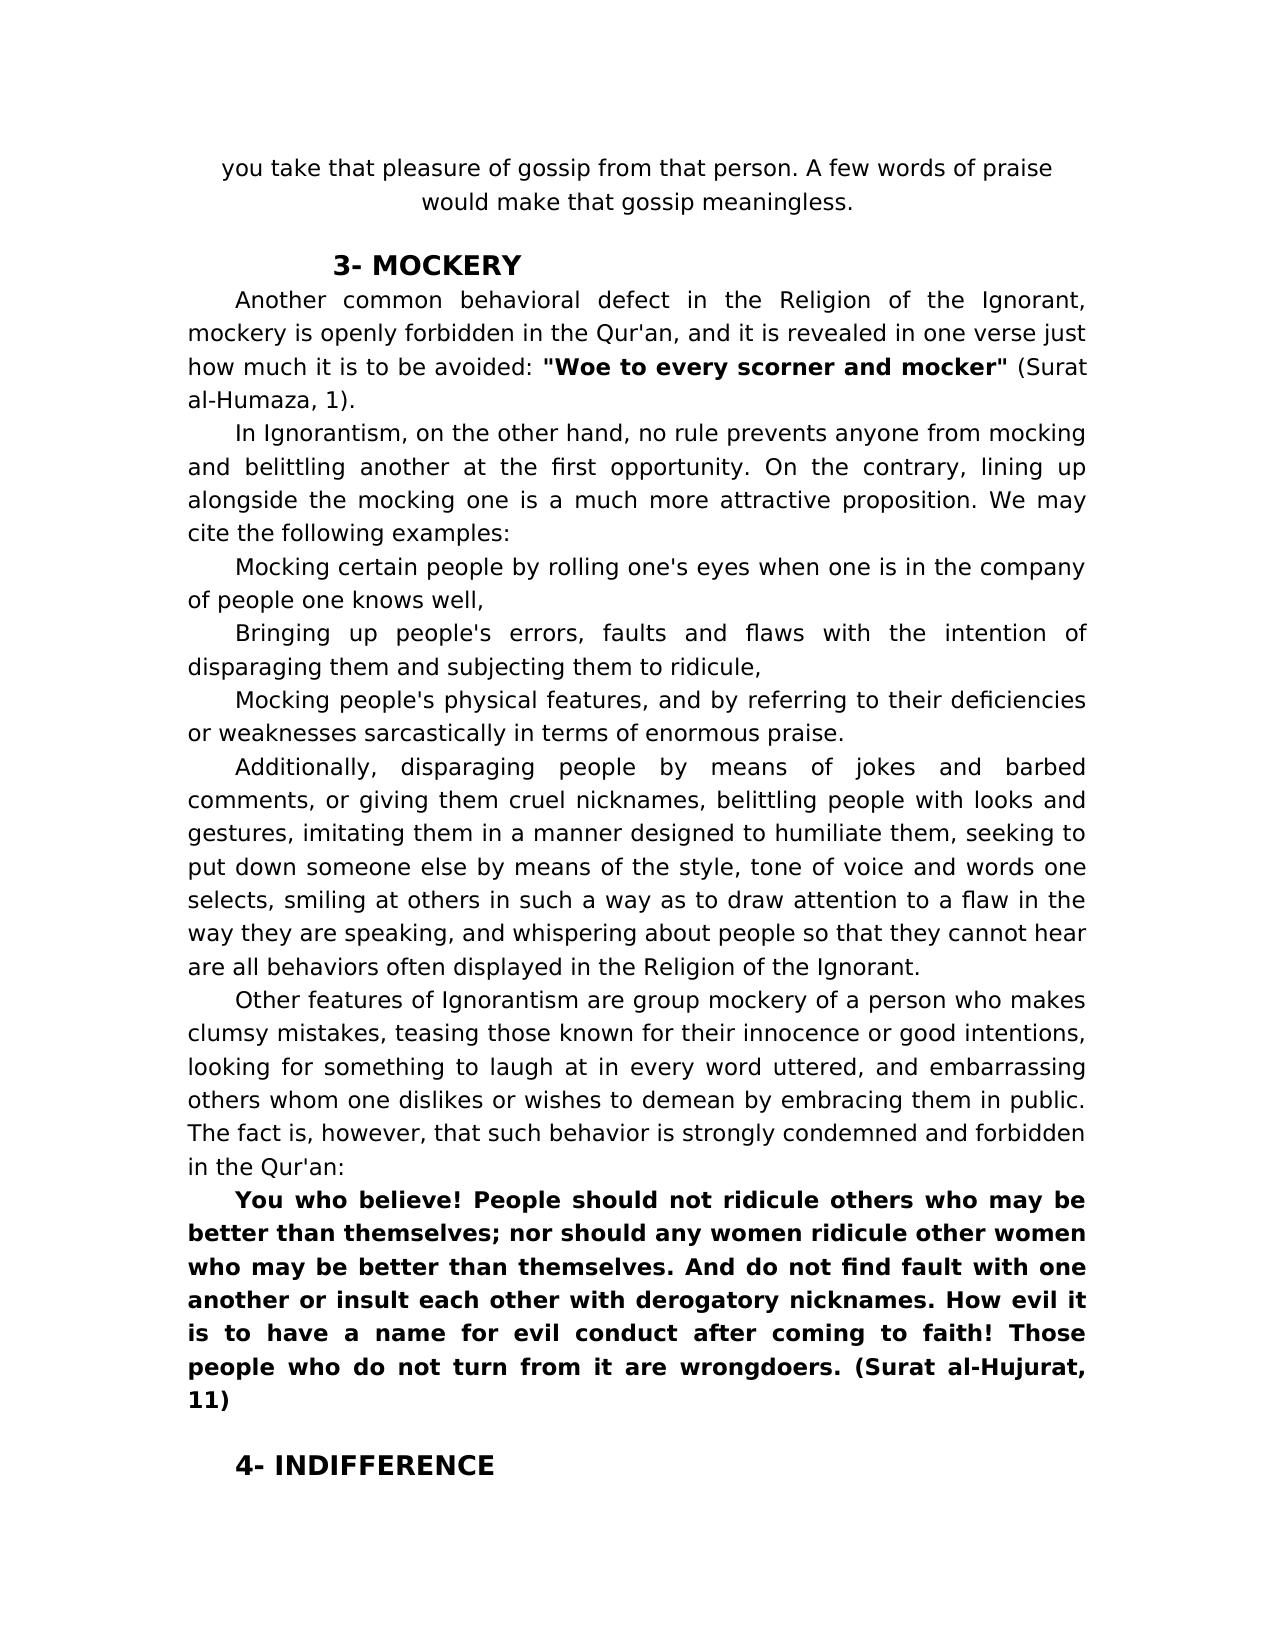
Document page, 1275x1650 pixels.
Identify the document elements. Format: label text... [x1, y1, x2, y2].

text Bringing up people's errors, faults and flaws with the intention of disparaging them and subjecting them to ridicule, [187, 615, 1087, 682]
text Mocking certain people by rolling one's eyes when one is in the company of people one knows well, [187, 548, 1087, 615]
text You who believe! People should not ridicule others who may be better than themselves; nor should any women ridicule other women who may be better than themselves. And do not find fault with one another or insult each other with derogatory nicknames. How evil it is to have a name for evil conduct after coming to faith! Those people who do not turn from it are wrongdoers. (Surat al-Hujurat, 11) [187, 1182, 1087, 1415]
text Other features of Ignorantism are group mockery of a person who makes clumsy mistakes, teasing those known for their innocence or good intentions, looking for something to laugh at in every word uttered, and embarrassing others whom one dislikes or wishes to demean by embracing them in public. The fact is, however, that such behavior is strongly condemned and forbidden in the Qur'an: [187, 982, 1087, 1182]
text 4- INDIFFERENCE [187, 1448, 1087, 1482]
text In Ignorantism, on the other hand, no rule prevents anyone from mocking and belittling another at the first opportunity. On the contrary, lining up alongside the mocking one is a much more attractive proposition. We may cite the following examples: [187, 415, 1087, 548]
text you take that pleasure of gossip from that person. A few words of praise would make that gossip meaningless. [187, 150, 1087, 217]
text Another common behavioral defect in the Religion of the Ignorant, mockery is openly forbidden in the Qur'an, and it is revealed in one verse just how much it is to be avoided: "Woe to every scorner and mocker" (Surat al-Humaza, 1). [187, 282, 1087, 415]
text 3- MOCKERY [297, 250, 978, 282]
text Mocking people's physical features, and by referring to their deficiencies or weaknesses sarcastically in terms of enormous praise. [187, 682, 1087, 748]
text Additionally, disparaging people by means of jokes and barbed comments, or giving them cruel nicknames, belittling people with looks and gestures, imitating them in a manner designed to humiliate them, seeking to put down someone else by means of the style, tone of voice and words one selects, smiling at others in such a way as to draw attention to a flaw in the way they are speaking, and whispering about people so that they cannot hear are all behaviors often displayed in the Religion of the Ignorant. [187, 748, 1087, 982]
